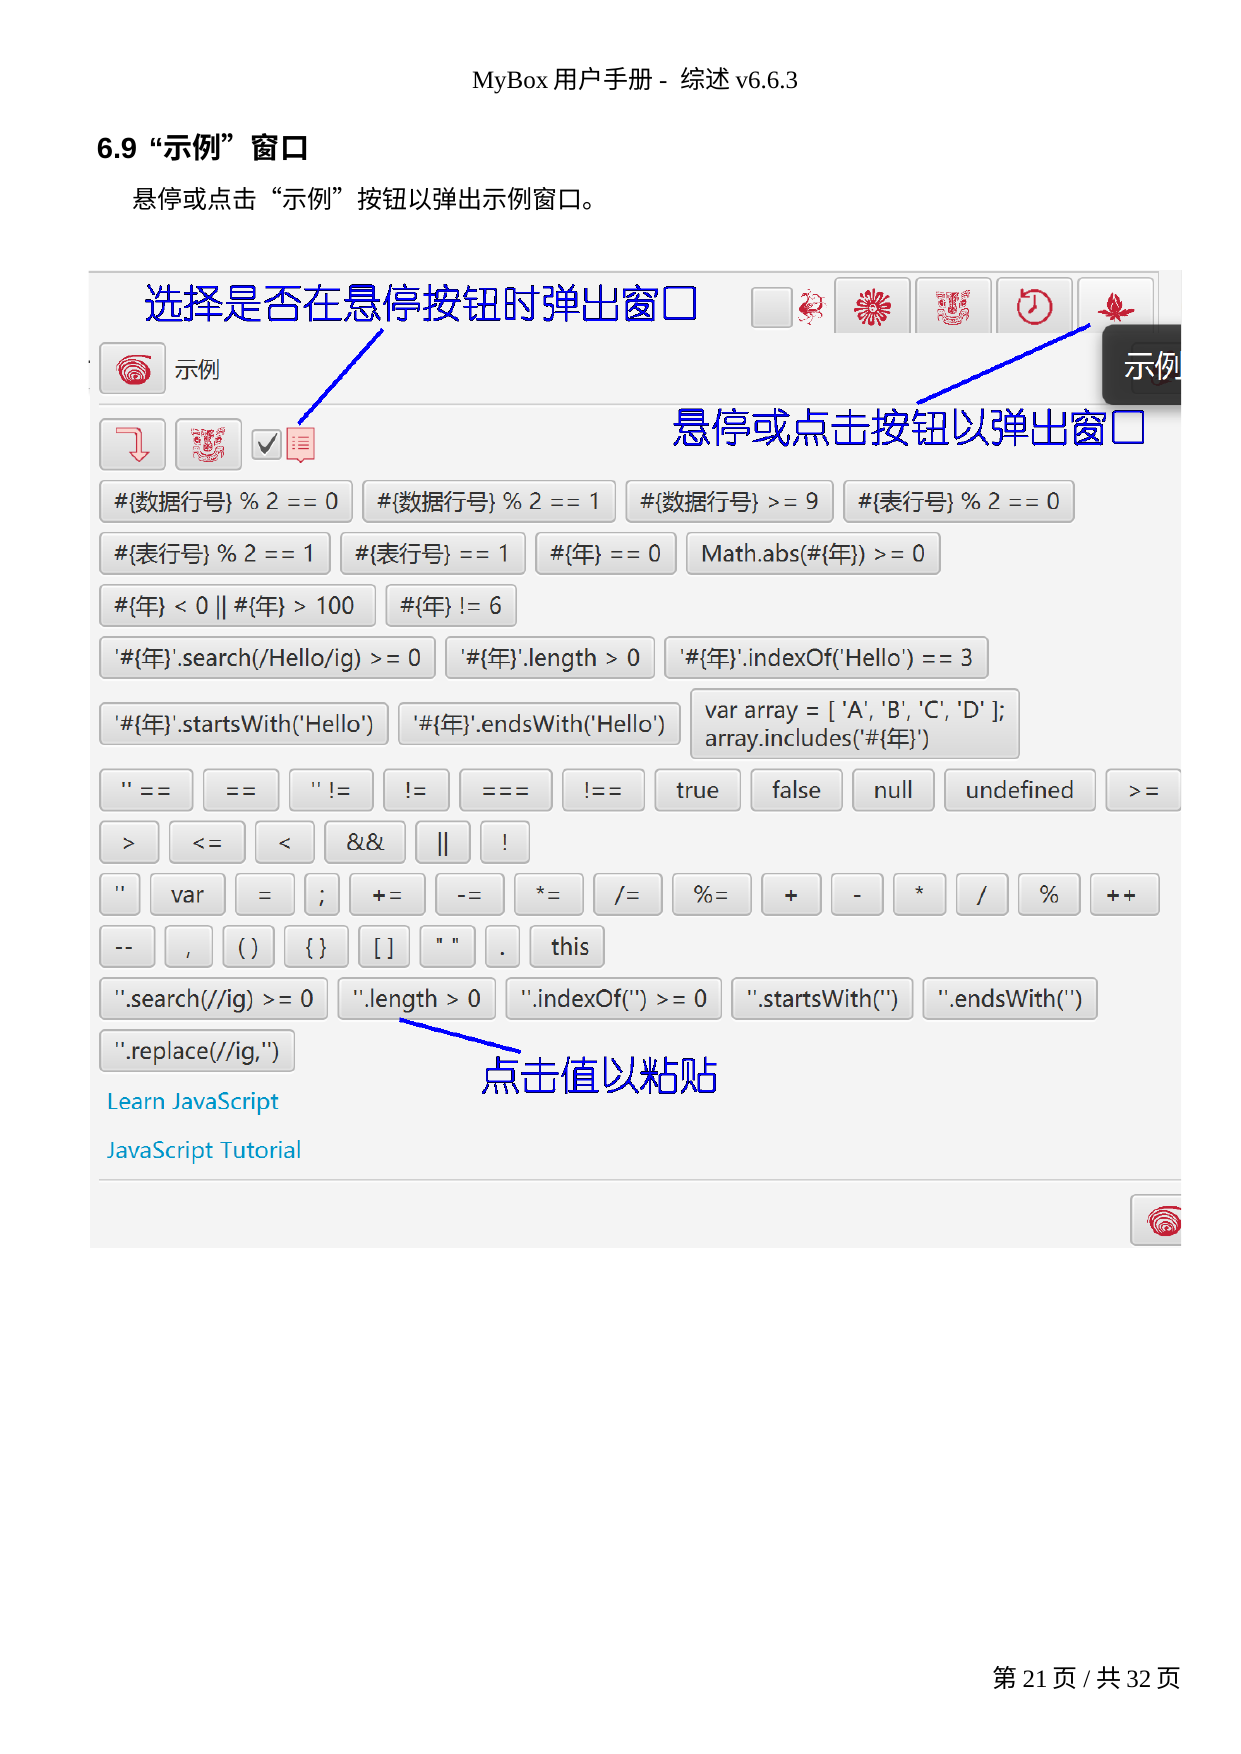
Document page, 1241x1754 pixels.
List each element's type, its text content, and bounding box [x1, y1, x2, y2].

picture [88, 269, 1182, 1248]
text 悬停或点击“示例”按钮以弹出示例窗口。 [88, 179, 1181, 216]
subtitle “示例”窗口 [88, 125, 1181, 167]
